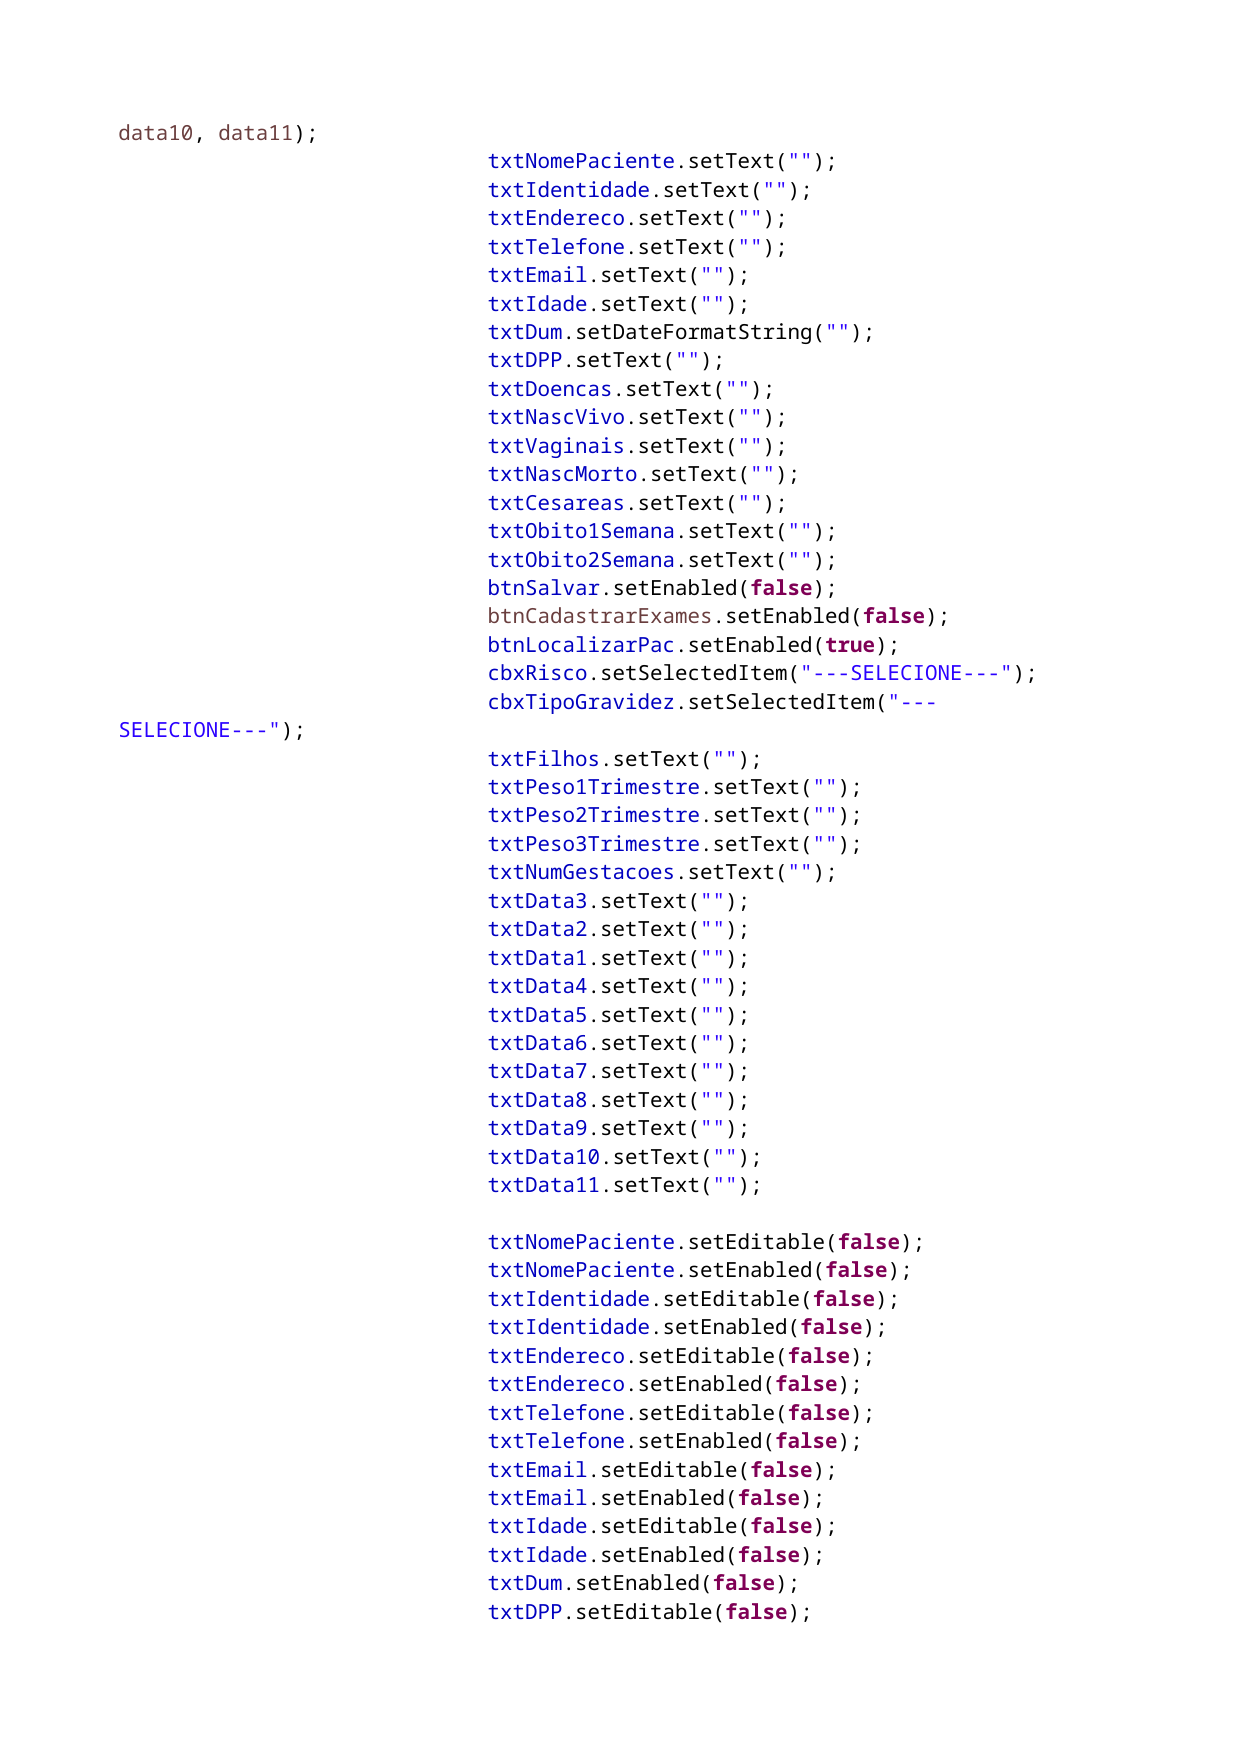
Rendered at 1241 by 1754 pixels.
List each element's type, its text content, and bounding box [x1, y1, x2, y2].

text txtNascMorto.setText(""); [118, 459, 1122, 488]
text txtDPP.setEditable(false); [118, 1597, 1122, 1625]
text txtTelefone.setEditable(false); [118, 1398, 1122, 1426]
text txtPeso3Trimestre.setText(""); [118, 829, 1122, 857]
text txtNomePaciente.setText(""); [118, 147, 1122, 175]
text txtData5.setText(""); [118, 1000, 1122, 1028]
text txtData10.setText(""); [118, 1142, 1122, 1170]
text txtObito2Semana.setText(""); [118, 545, 1122, 573]
text txtNumGestacoes.setText(""); [118, 857, 1122, 886]
text btnLocalizarPac.setEnabled(true); [118, 630, 1122, 658]
text txtData4.setText(""); [118, 971, 1122, 1000]
text txtVaginais.setText(""); [118, 431, 1122, 459]
text txtData11.setText(""); [118, 1170, 1122, 1199]
text txtPeso1Trimestre.setText(""); [118, 772, 1122, 801]
text txtData9.setText(""); [118, 1113, 1122, 1142]
text txtPeso2Trimestre.setText(""); [118, 801, 1122, 829]
text txtData2.setText(""); [118, 914, 1122, 943]
text data10, data11); [118, 118, 1122, 147]
text txtIdentidade.setEditable(false); [118, 1284, 1122, 1312]
text txtDum.setEnabled(false); [118, 1568, 1122, 1597]
text txtFilhos.setText(""); [118, 744, 1122, 772]
text txtIdentidade.setText(""); [118, 175, 1122, 203]
text txtNomePaciente.setEditable(false); [118, 1227, 1122, 1256]
text txtEmail.setEnabled(false); [118, 1483, 1122, 1512]
text txtData7.setText(""); [118, 1057, 1122, 1085]
text txtData8.setText(""); [118, 1085, 1122, 1113]
text txtEndereco.setEnabled(false); [118, 1369, 1122, 1398]
text txtData6.setText(""); [118, 1028, 1122, 1057]
text txtObito1Semana.setText(""); [118, 516, 1122, 545]
text txtIdade.setText(""); [118, 289, 1122, 317]
text txtEndereco.setText(""); [118, 203, 1122, 232]
text cbxTipoGravidez.setSelectedItem("---SELECIONE---"); [118, 687, 1122, 744]
text txtDPP.setText(""); [118, 346, 1122, 374]
text txtIdade.setEditable(false); [118, 1512, 1122, 1540]
text cbxRisco.setSelectedItem("---SELECIONE---"); [118, 658, 1122, 687]
text btnCadastrarExames.setEnabled(false); [118, 602, 1122, 630]
text txtEmail.setEditable(false); [118, 1455, 1122, 1483]
text txtTelefone.setEnabled(false); [118, 1426, 1122, 1455]
text txtTelefone.setText(""); [118, 232, 1122, 260]
text txtIdade.setEnabled(false); [118, 1540, 1122, 1568]
text txtDoencas.setText(""); [118, 374, 1122, 402]
text txtCesareas.setText(""); [118, 488, 1122, 516]
text txtNascVivo.setText(""); [118, 402, 1122, 431]
text txtEndereco.setEditable(false); [118, 1341, 1122, 1369]
text txtNomePaciente.setEnabled(false); [118, 1256, 1122, 1284]
text txtData3.setText(""); [118, 886, 1122, 914]
text txtData1.setText(""); [118, 943, 1122, 971]
text btnSalvar.setEnabled(false); [118, 573, 1122, 602]
text txtIdentidade.setEnabled(false); [118, 1312, 1122, 1341]
text txtEmail.setText(""); [118, 260, 1122, 289]
text txtDum.setDateFormatString(""); [118, 317, 1122, 346]
